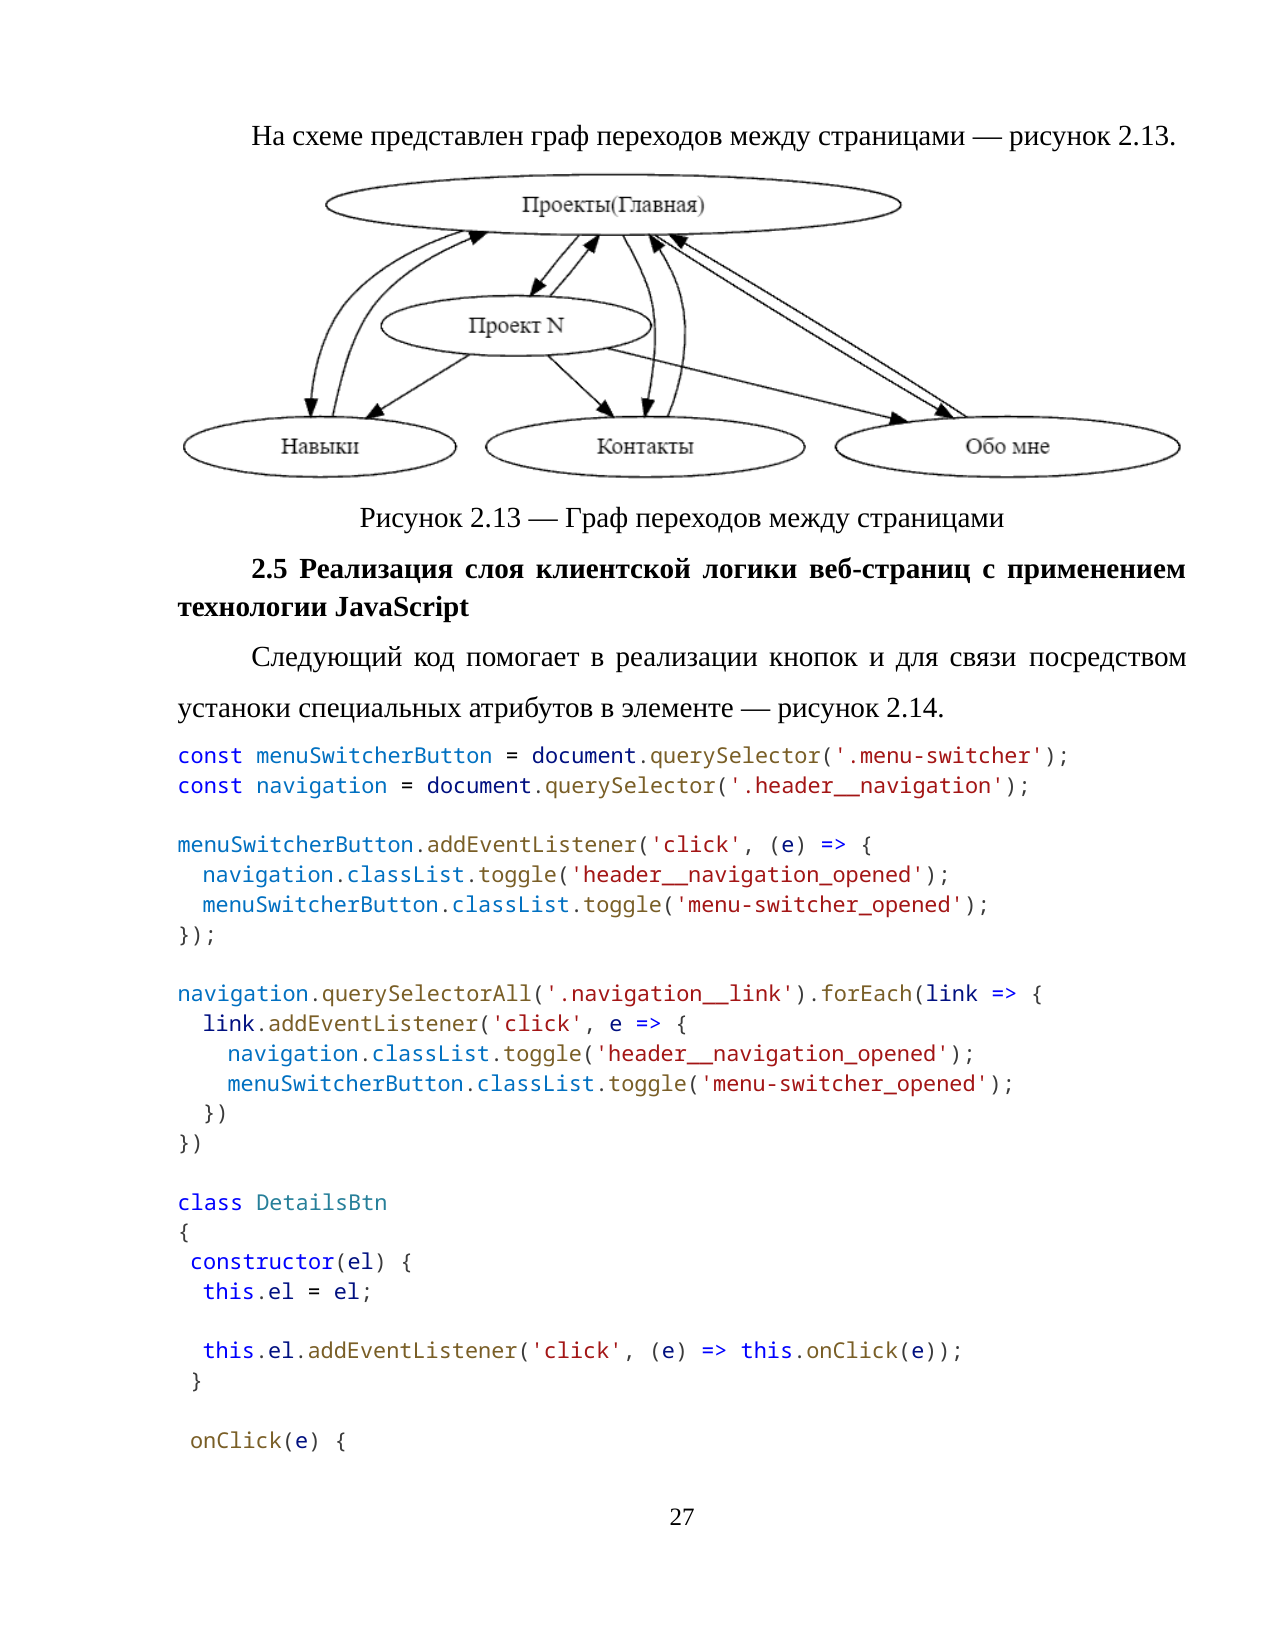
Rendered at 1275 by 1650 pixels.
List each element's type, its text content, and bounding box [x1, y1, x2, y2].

title 2.5 Реализация слоя клиентской логики веб-страниц с применением технологии JavaScript [177, 551, 1186, 623]
text link.addEventListener('click', e => { [177, 1008, 1186, 1038]
text const menuSwitcherButton = document.querySelector('.menu-switcher'); [177, 740, 1186, 770]
text class DetailsBtn [177, 1187, 1186, 1216]
text const navigation = document.querySelector('.header__navigation'); [177, 770, 1186, 799]
text navigation.querySelectorAll('.navigation__link').forEach(link => { [177, 978, 1186, 1008]
text Рисунок 2.13 — Граф переходов между страницами [177, 501, 1186, 534]
text { [177, 1216, 1186, 1246]
text constructor(el) { [177, 1246, 1186, 1276]
text } [177, 1365, 1186, 1395]
text this.el = el; [177, 1276, 1186, 1306]
picture [177, 168, 1187, 484]
text Следующий код помогает в реализации кнопок и для связи посредством устаноки специальных атрибутов в элементе — рисунок 2.14. [177, 639, 1186, 723]
text navigation.classList.toggle('header__navigation_opened'); [177, 859, 1186, 889]
text menuSwitcherButton.classList.toggle('menu-switcher_opened'); [177, 1067, 1186, 1097]
text this.el.addEventListener('click', (e) => this.onClick(e)); [177, 1335, 1186, 1365]
text onClick(e) { [177, 1425, 1186, 1454]
text menuSwitcherButton.addEventListener('click', (e) => { [177, 829, 1186, 859]
text }) [177, 1097, 1186, 1127]
text }); [177, 919, 1186, 948]
text }) [177, 1127, 1186, 1157]
text navigation.classList.toggle('header__navigation_opened'); [177, 1038, 1186, 1067]
text На схеме представлен граф переходов между страницами — рисунок 2.13. [177, 118, 1186, 152]
text menuSwitcherButton.classList.toggle('menu-switcher_opened'); [177, 889, 1186, 919]
